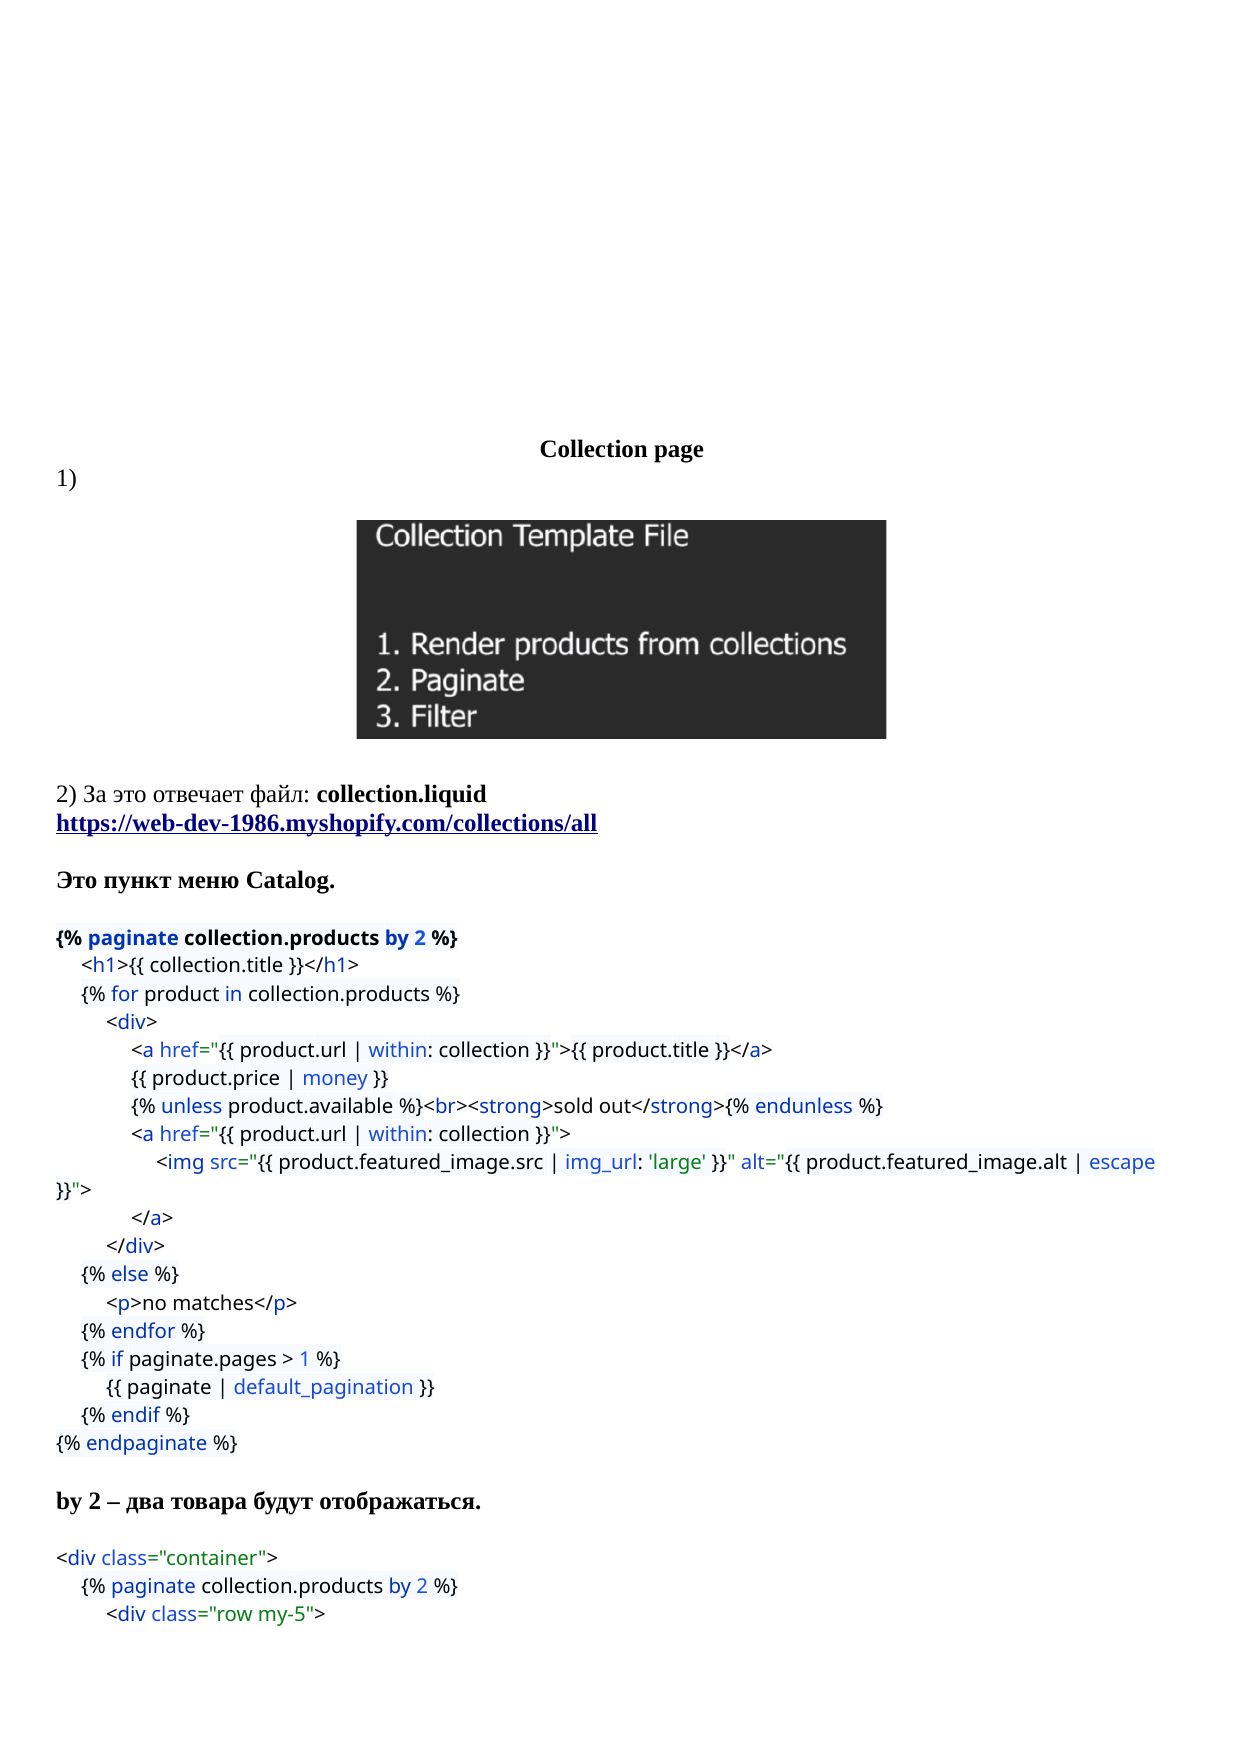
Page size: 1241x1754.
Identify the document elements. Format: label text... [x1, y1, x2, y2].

text </a> [56, 1204, 1187, 1232]
text <a href="{{ product.url | within: collection }}"> [56, 1120, 1187, 1148]
text <a href="{{ product.url | within: collection }}">{{ product.title }}</a> [56, 1035, 1187, 1063]
text {% if paginate.pages > 1 %} [56, 1344, 1187, 1372]
text {% endpaginate %} [56, 1429, 1187, 1457]
text {% else %} [56, 1260, 1187, 1288]
text {{ paginate | default_pagination }} [56, 1372, 1187, 1401]
text {{ product.price | money }} [56, 1063, 1187, 1092]
text Collection page [56, 434, 1187, 463]
text <h1>{{ collection.title }}</h1> [56, 951, 1187, 979]
text <div> [56, 1007, 1187, 1035]
text <img src="{{ product.featured_image.src | img_url: 'large' }}" alt="{{ product.featured_image.alt | escape }}"> [56, 1148, 1187, 1204]
text {% for product in collection.products %} [56, 979, 1187, 1007]
text <p>no matches</p> [56, 1288, 1187, 1316]
text {% unless product.available %}<br><strong>sold out</strong>{% endunless %} [56, 1092, 1187, 1120]
text {% paginate collection.products by 2 %} [56, 1571, 1187, 1599]
text <div class="row my-5"> [56, 1599, 1187, 1628]
text {% paginate collection.products by 2 %} [56, 923, 1187, 951]
text by 2 – два товара будут отображаться. [56, 1486, 1187, 1515]
text 1) [56, 463, 1187, 492]
text 2) За это отвечает файл: collection.liquid [56, 779, 1187, 808]
text Это пункт меню Catalog. [56, 866, 1187, 894]
text <div class="container"> [56, 1543, 1187, 1571]
text https://web-dev-1986.myshopify.com/collections/all [56, 808, 1187, 837]
picture [356, 520, 887, 739]
text {% endfor %} [56, 1316, 1187, 1344]
text {% endif %} [56, 1401, 1187, 1429]
text </div> [56, 1232, 1187, 1260]
